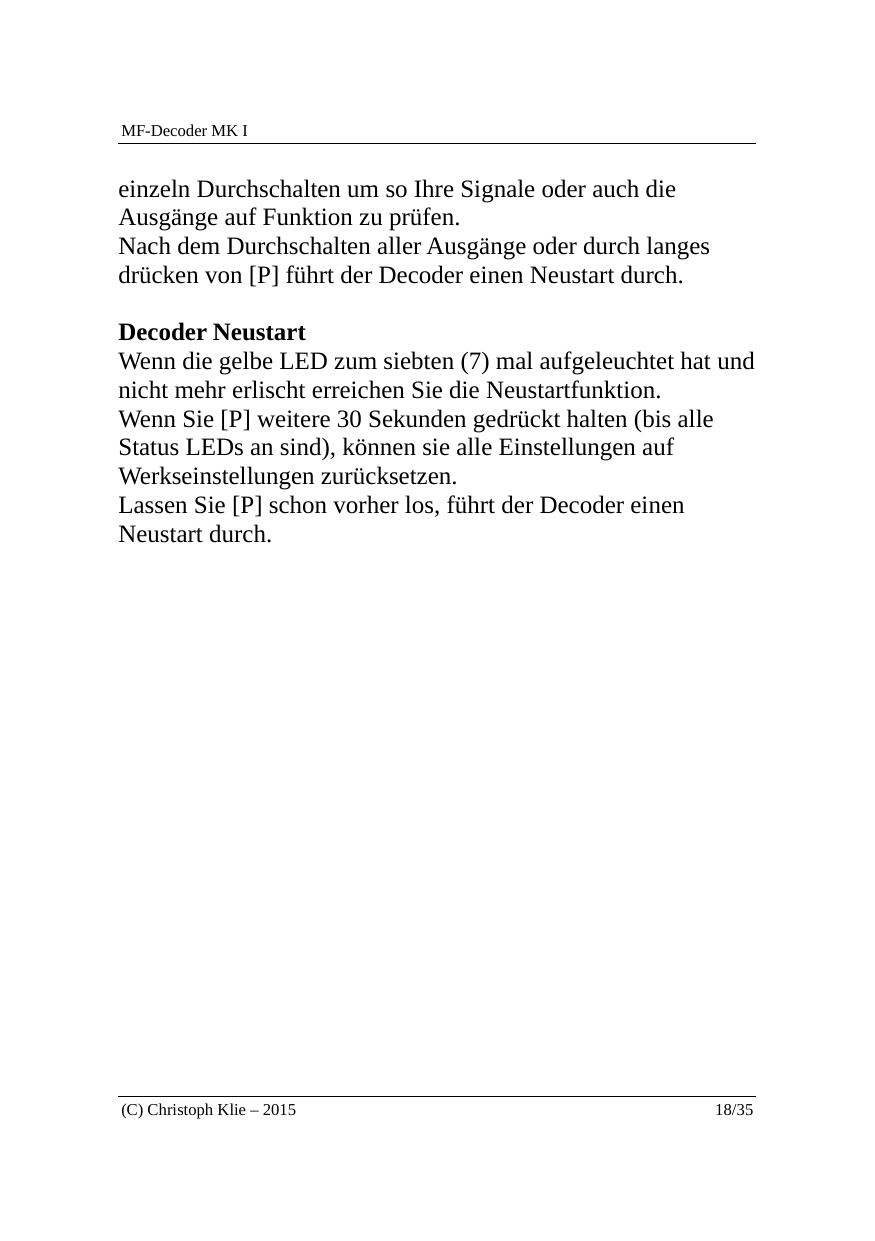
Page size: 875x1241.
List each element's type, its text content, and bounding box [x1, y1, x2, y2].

text Lassen Sie [P] schon vorher los, führt der Decoder einen Neustart durch. [118, 490, 756, 547]
text Decoder Neustart [118, 317, 756, 346]
text einzeln Durchschalten um so Ihre Signale oder auch die Ausgänge auf Funktion zu prüfen. [118, 174, 756, 231]
text Wenn die gelbe LED zum siebten (7) mal aufgeleuchtet hat und nicht mehr erlischt erreichen Sie die Neustartfunktion. [118, 346, 756, 404]
text Wenn Sie [P] weitere 30 Sekunden gedrückt halten (bis alle Status LEDs an sind), können sie alle Einstellungen auf Werkseinstellungen zurücksetzen. [118, 404, 756, 490]
text Nach dem Durchschalten aller Ausgänge oder durch langes drücken von [P] führt der Decoder einen Neustart durch. [118, 231, 756, 289]
